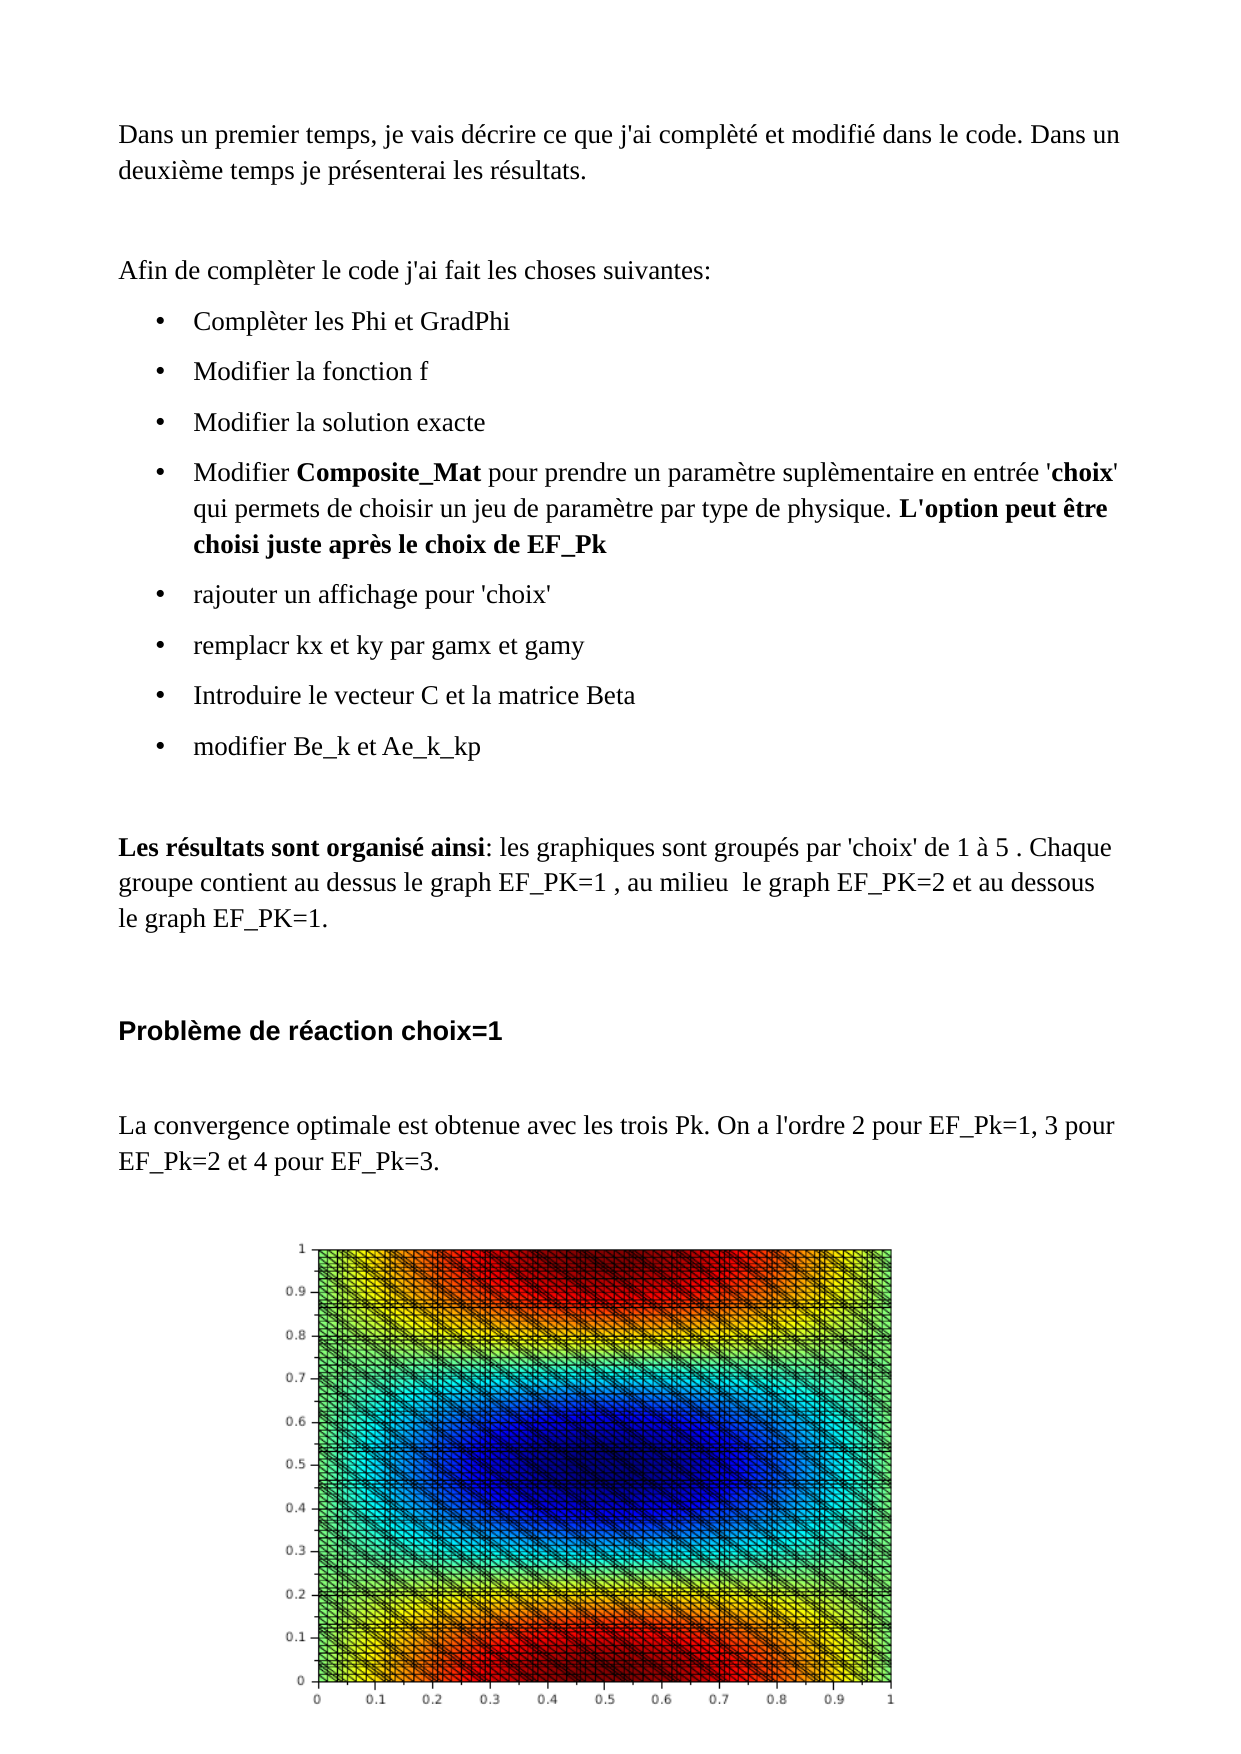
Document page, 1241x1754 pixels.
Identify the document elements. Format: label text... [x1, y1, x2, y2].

text Les résultats sont organisé ainsi: les graphiques sont groupés par 'choix' de 1 à 5 . Chaque groupe contient au dessus le graph EF_PK=1 , au milieu le graph EF_PK=2 et au dessous le graph EF_PK=1. [118, 831, 1122, 933]
list Introduire le vecteur C et la matrice Beta [156, 679, 1122, 711]
list rajouter un affichage pour 'choix' [156, 578, 1122, 609]
picture [223, 1178, 987, 1754]
text Dans un premier temps, je vais décrire ce que j'ai complèté et modifié dans le code. Dans un deuxième temps je présenterai les résultats. [118, 118, 1122, 185]
list remplacr kx et ky par gamx et gamy [156, 629, 1122, 660]
text Afin de complèter le code j'ai fait les choses suivantes: [118, 254, 1122, 286]
subtitle Problème de réaction choix=1 [118, 1015, 1122, 1046]
list Modifier la fonction f [156, 355, 1122, 387]
text La convergence optimale est obtenue avec les trois Pk. On a l'ordre 2 pour EF_Pk=1, 3 pour EF_Pk=2 et 4 pour EF_Pk=3. [118, 1109, 1122, 1176]
list modifier Be_k et Ae_k_kp [156, 730, 1122, 761]
list Complèter les Phi et GradPhi [156, 305, 1122, 336]
list Modifier Composite_Mat pour prendre un paramètre suplèmentaire en entrée 'choix' qui permets de choisir un jeu de paramètre par type de physique. L'option peut être choisi juste après le choix de EF_Pk [156, 456, 1122, 559]
list Modifier la solution exacte [156, 406, 1122, 437]
